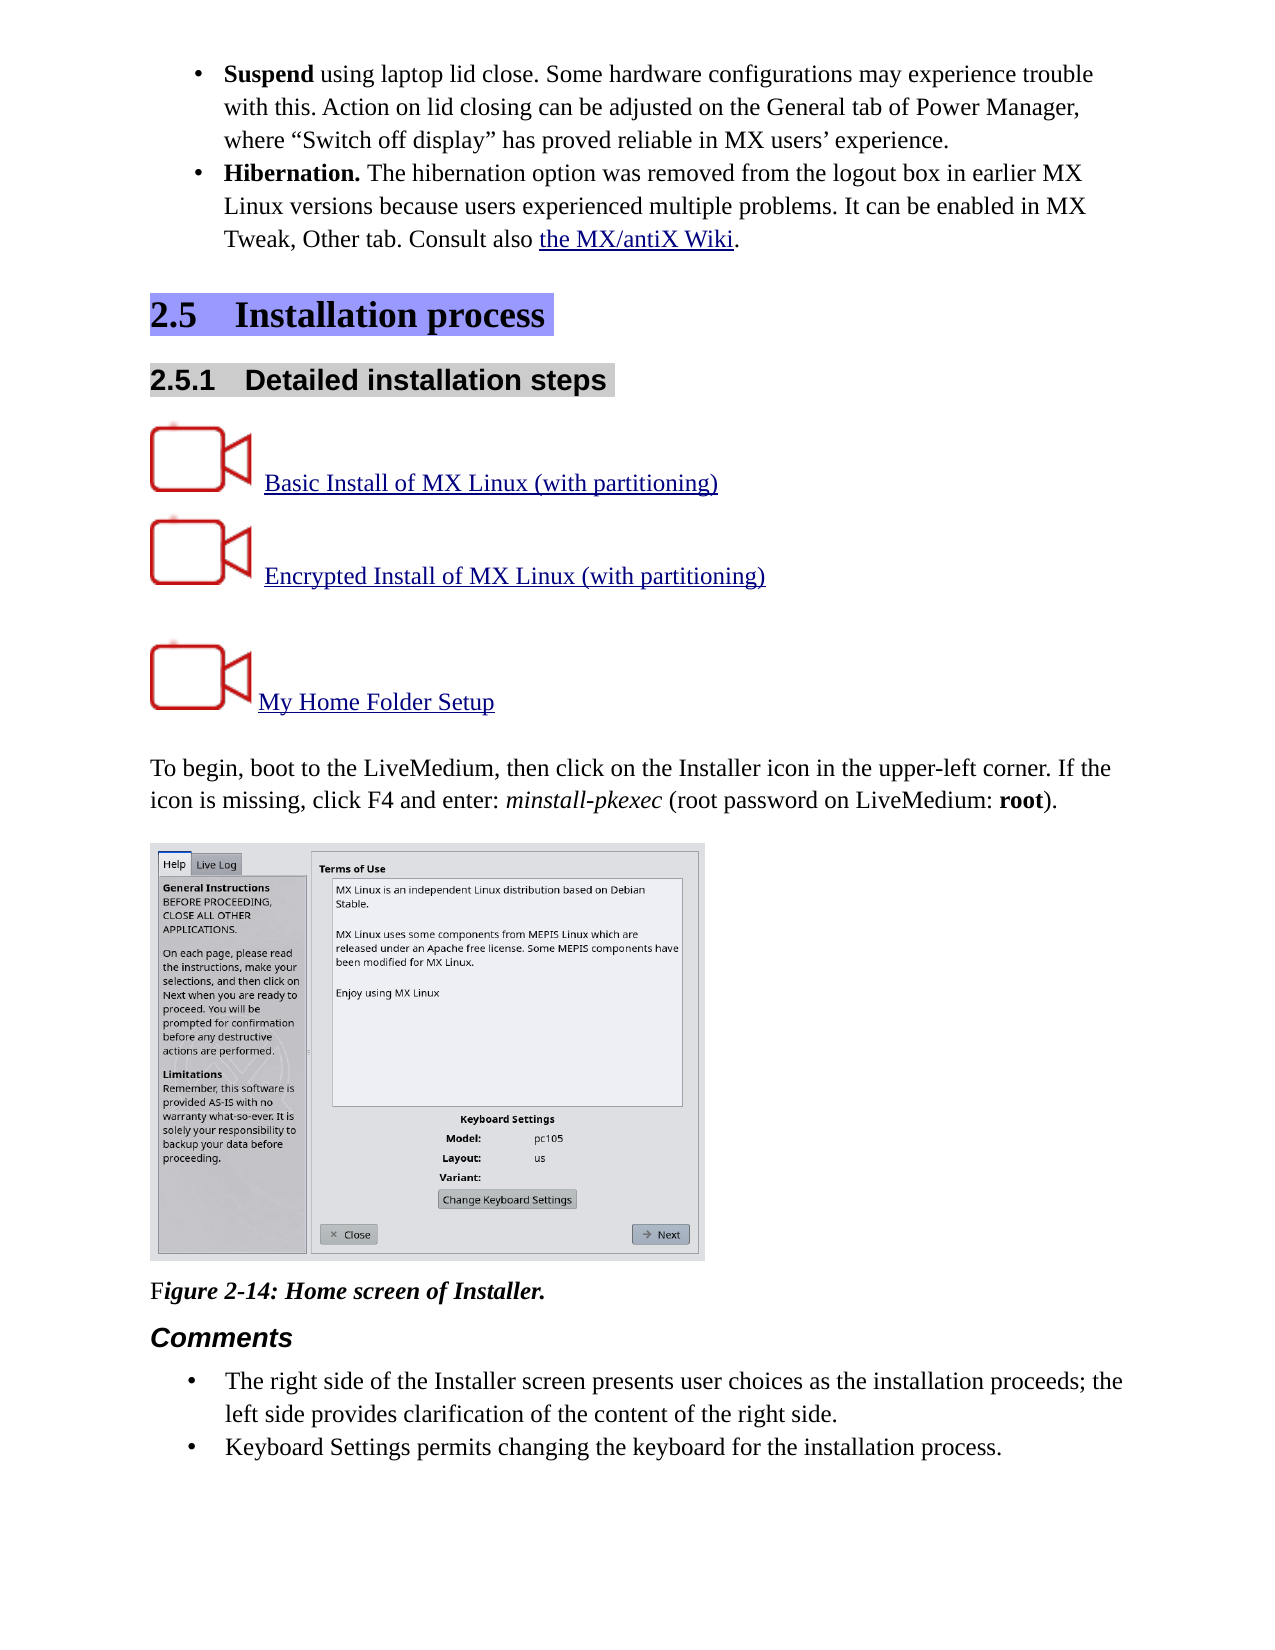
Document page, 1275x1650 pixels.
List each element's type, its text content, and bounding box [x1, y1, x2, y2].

text My Home Folder Setup [150, 627, 1125, 715]
picture [150, 843, 705, 1261]
list Hibernation. The hibernation option was removed from the logout box in earlier MX Linux versions because users experienced multiple problems. It can be enabled in MX Tweak, Other tab. Consult also the MX/antiX Wiki. [194, 158, 1125, 253]
text Figure 2-14: Home screen of Installer. [150, 1276, 1125, 1305]
list The right side of the Installer screen presents user choices as the installation proceeds; the left side provides clarification of the content of the right side. [187, 1366, 1125, 1428]
text To begin, boot to the LiveMedium, then click on the Installer icon in the upper-left corner. If the icon is missing, click F4 and enter: minstall-pkexec (root password on LiveMedium: root). [150, 753, 1125, 814]
picture [150, 627, 252, 710]
text Basic Install of MX Linux (with partitioning) [150, 409, 1125, 497]
text Encrypted Install of MX Linux (with partitioning) [150, 502, 1125, 590]
subtitle 2.5 Installation process [554, 293, 1125, 336]
picture [150, 409, 252, 492]
picture [150, 501, 252, 585]
list Suspend using laptop lid close. Some hardware configurations may experience trouble with this. Action on lid closing can be adjusted on the General tab of Power Manager, where “Switch off display” has proved reliable in MX users’ experience. [194, 59, 1125, 154]
list Keyboard Settings permits changing the keyboard for the installation process. [187, 1432, 1125, 1461]
subtitle 2.5.1 Detailed installation steps [615, 363, 1125, 397]
subtitle Comments [150, 1322, 1125, 1353]
